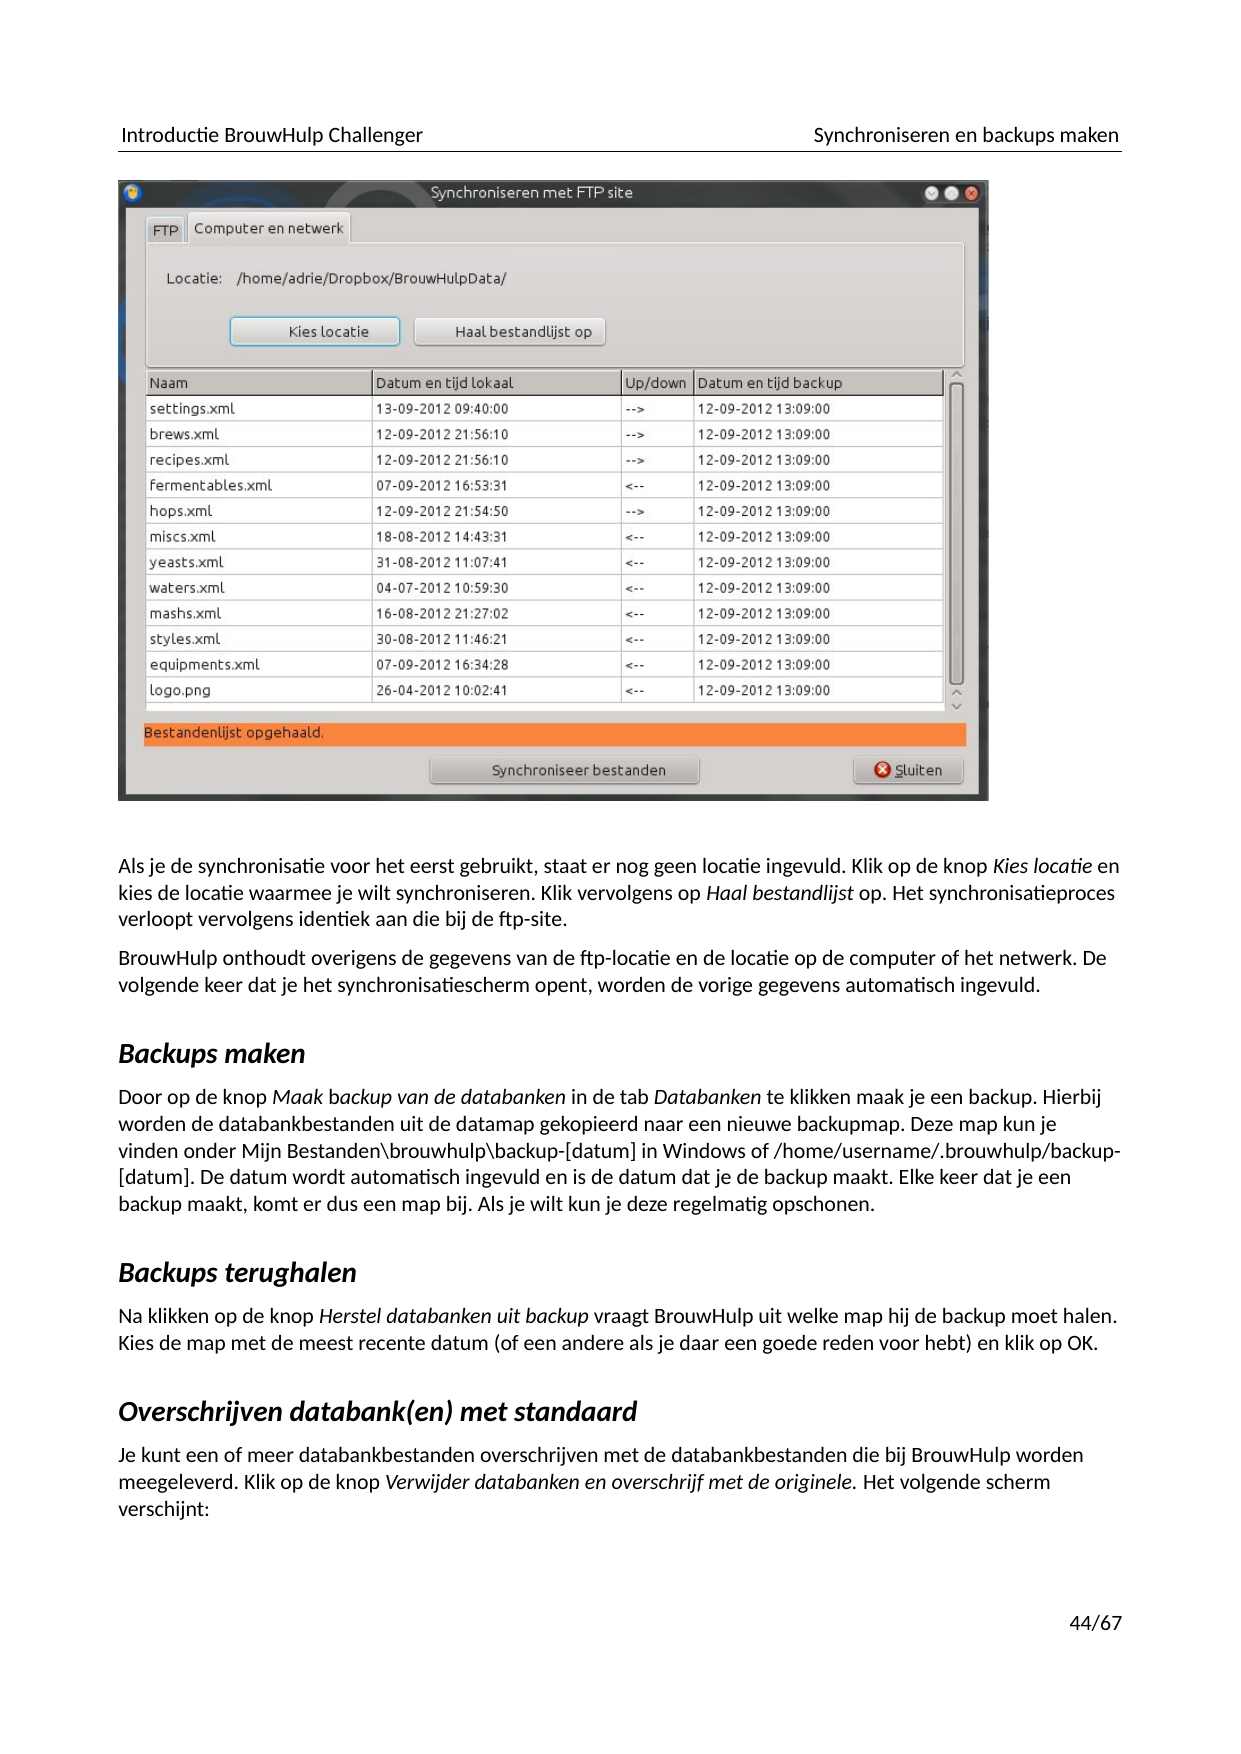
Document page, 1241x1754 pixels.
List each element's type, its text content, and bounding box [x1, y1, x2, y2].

text Door op de knop Maak backup van de databanken in de tab Databanken te klikken maak je een backup. Hierbij worden de databankbestanden uit de datamap gekopieerd naar een nieuwe backupmap. Deze map kun je vinden onder Mijn Bestanden\brouwhulp\backup-[datum] in Windows of /home/username/.brouwhulp/backup-[datum]. De datum wordt automatisch ingevuld en is de datum dat je de backup maakt. Elke keer dat je een backup maakt, komt er dus een map bij. Als je wilt kun je deze regelmatig opschonen. [118, 1083, 1122, 1217]
subtitle Backups maken [118, 1035, 1122, 1071]
text Als je de synchronisatie voor het eerst gebruikt, staat er nog geen locatie ingevuld. Klik op de knop Kies locatie en kies de locatie waarmee je wilt synchroniseren. Klik vervolgens op Haal bestandlijst op. Het synchronisatieproces verloopt vervolgens identiek aan die bij de ftp-site. [118, 852, 1122, 932]
subtitle Overschrijven databank(en) met standaard [118, 1393, 1122, 1429]
text Je kunt een of meer databankbestanden overschrijven met de databankbestanden die bij BrouwHulp worden meegeleverd. Klik op de knop Verwijder databanken en overschrijf met de originele. Het volgende scherm verschijnt: [118, 1441, 1122, 1521]
subtitle Backups terughalen [118, 1254, 1122, 1290]
picture [118, 180, 989, 801]
text Na klikken op de knop Herstel databanken uit backup vraagt BrouwHulp uit welke map hij de backup moet halen. Kies de map met de meest recente datum (of een andere als je daar een goede reden voor hebt) en klik op OK. [118, 1302, 1122, 1356]
text BrouwHulp onthoudt overigens de gegevens van de ftp-locatie en de locatie op de computer of het netwerk. De volgende keer dat je het synchronisatiescherm opent, worden de vorige gegevens automatisch ingevuld. [118, 944, 1122, 998]
